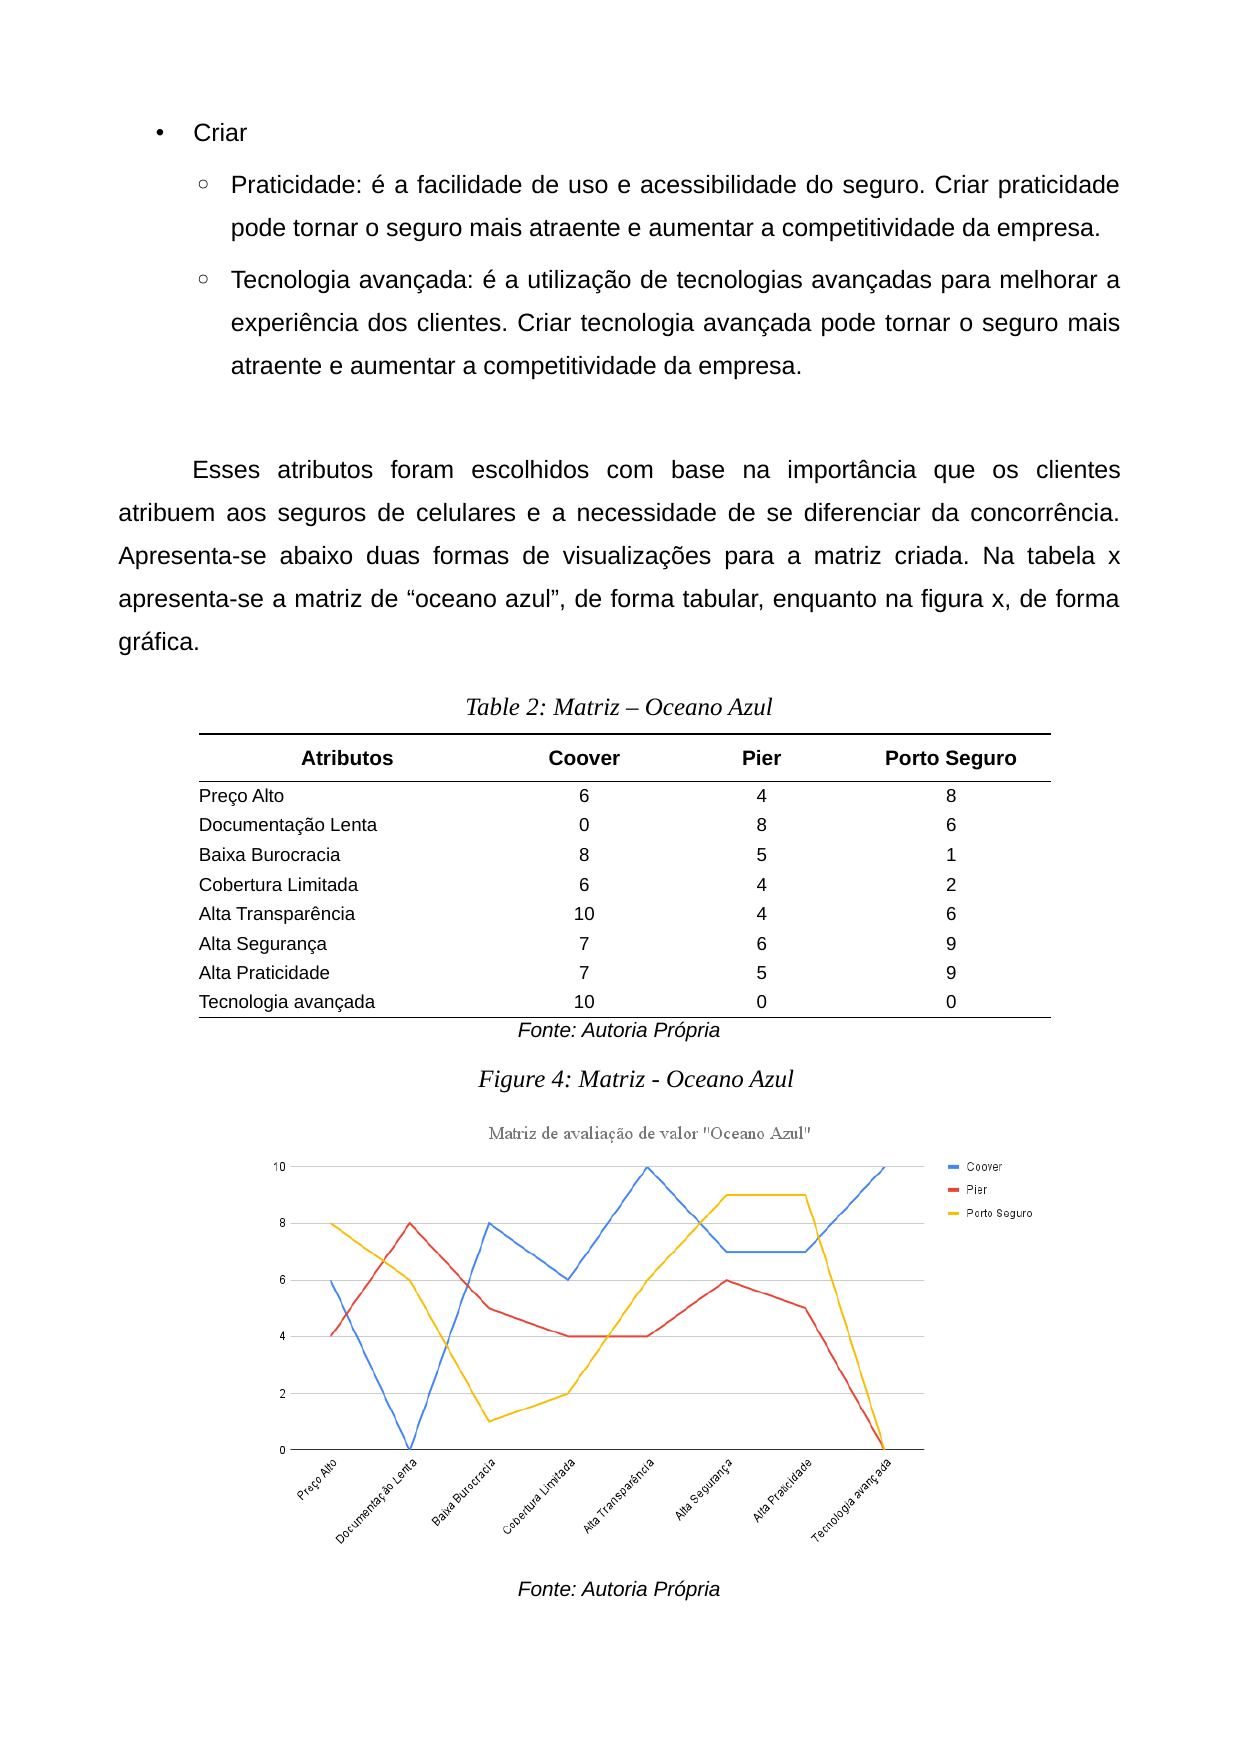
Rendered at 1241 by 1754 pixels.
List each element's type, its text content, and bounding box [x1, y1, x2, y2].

table_cell 5 [673, 958, 851, 988]
table_cell 7 [496, 958, 673, 988]
text Fonte: Autoria Própria [118, 1018, 1122, 1042]
table_cell 7 [496, 929, 673, 958]
table_cell 9 [851, 958, 1051, 988]
table_cell 1 [851, 840, 1051, 870]
table_header Porto Seguro [851, 735, 1051, 781]
table_cell 4 [673, 899, 851, 929]
table_cell 6 [851, 810, 1051, 840]
table_header Pier [673, 735, 851, 781]
table_cell 10 [496, 899, 673, 929]
text Figure 4: Matriz - Oceano Azul [135, 1064, 1139, 1093]
table_cell 8 [851, 782, 1051, 810]
table_cell 9 [851, 929, 1051, 958]
table_cell 8 [496, 840, 673, 870]
text Fonte: Autoria Própria [118, 1052, 1139, 1601]
table_cell 4 [673, 782, 851, 810]
table_cell 10 [496, 988, 673, 1017]
table_header Atributos [199, 735, 496, 781]
table_cell 0 [496, 810, 673, 840]
table_cell 6 [496, 870, 673, 899]
table_cell Cobertura Limitada [199, 870, 496, 899]
list Criar [156, 118, 1122, 147]
table_cell 6 [673, 929, 851, 958]
text Esses atributos foram escolhidos com base na importância que os clientes atribuem aos seguros de celulares e a necessidade de se diferenciar da concorrência. Apresenta-se abaixo duas formas de visualizações para a matriz criada. Na tabela x apresenta-se a matriz de “oceano azul”, de forma tabular, enquanto na figura x, de forma gráfica. [118, 455, 1122, 656]
table_cell 6 [496, 782, 673, 810]
table_cell Alta Segurança [199, 929, 496, 958]
picture [244, 1098, 1054, 1565]
table_cell Documentação Lenta [199, 810, 496, 840]
table_header Coover [496, 735, 673, 781]
text Table 2: Matriz – Oceano Azul [118, 692, 1122, 720]
list Tecnologia avançada: é a utilização de tecnologias avançadas para melhorar a experiência dos clientes. Criar tecnologia avançada pode tornar o seguro mais atraente e aumentar a competitividade da empresa. [193, 265, 1122, 380]
table_cell Tecnologia avançada [199, 988, 496, 1017]
table_cell Baixa Burocracia [199, 840, 496, 870]
table_cell 6 [851, 899, 1051, 929]
table_cell 2 [851, 870, 1051, 899]
table_cell Alta Transparência [199, 899, 496, 929]
list Praticidade: é a facilidade de uso e acessibilidade do seguro. Criar praticidade pode tornar o seguro mais atraente e aumentar a competitividade da empresa. [193, 170, 1122, 242]
table_cell 5 [673, 840, 851, 870]
table_cell Preço Alto [199, 782, 496, 810]
table_cell 0 [673, 988, 851, 1017]
table_cell Alta Praticidade [199, 958, 496, 988]
table_cell 4 [673, 870, 851, 899]
table_cell 0 [851, 988, 1051, 1017]
table_cell 8 [673, 810, 851, 840]
